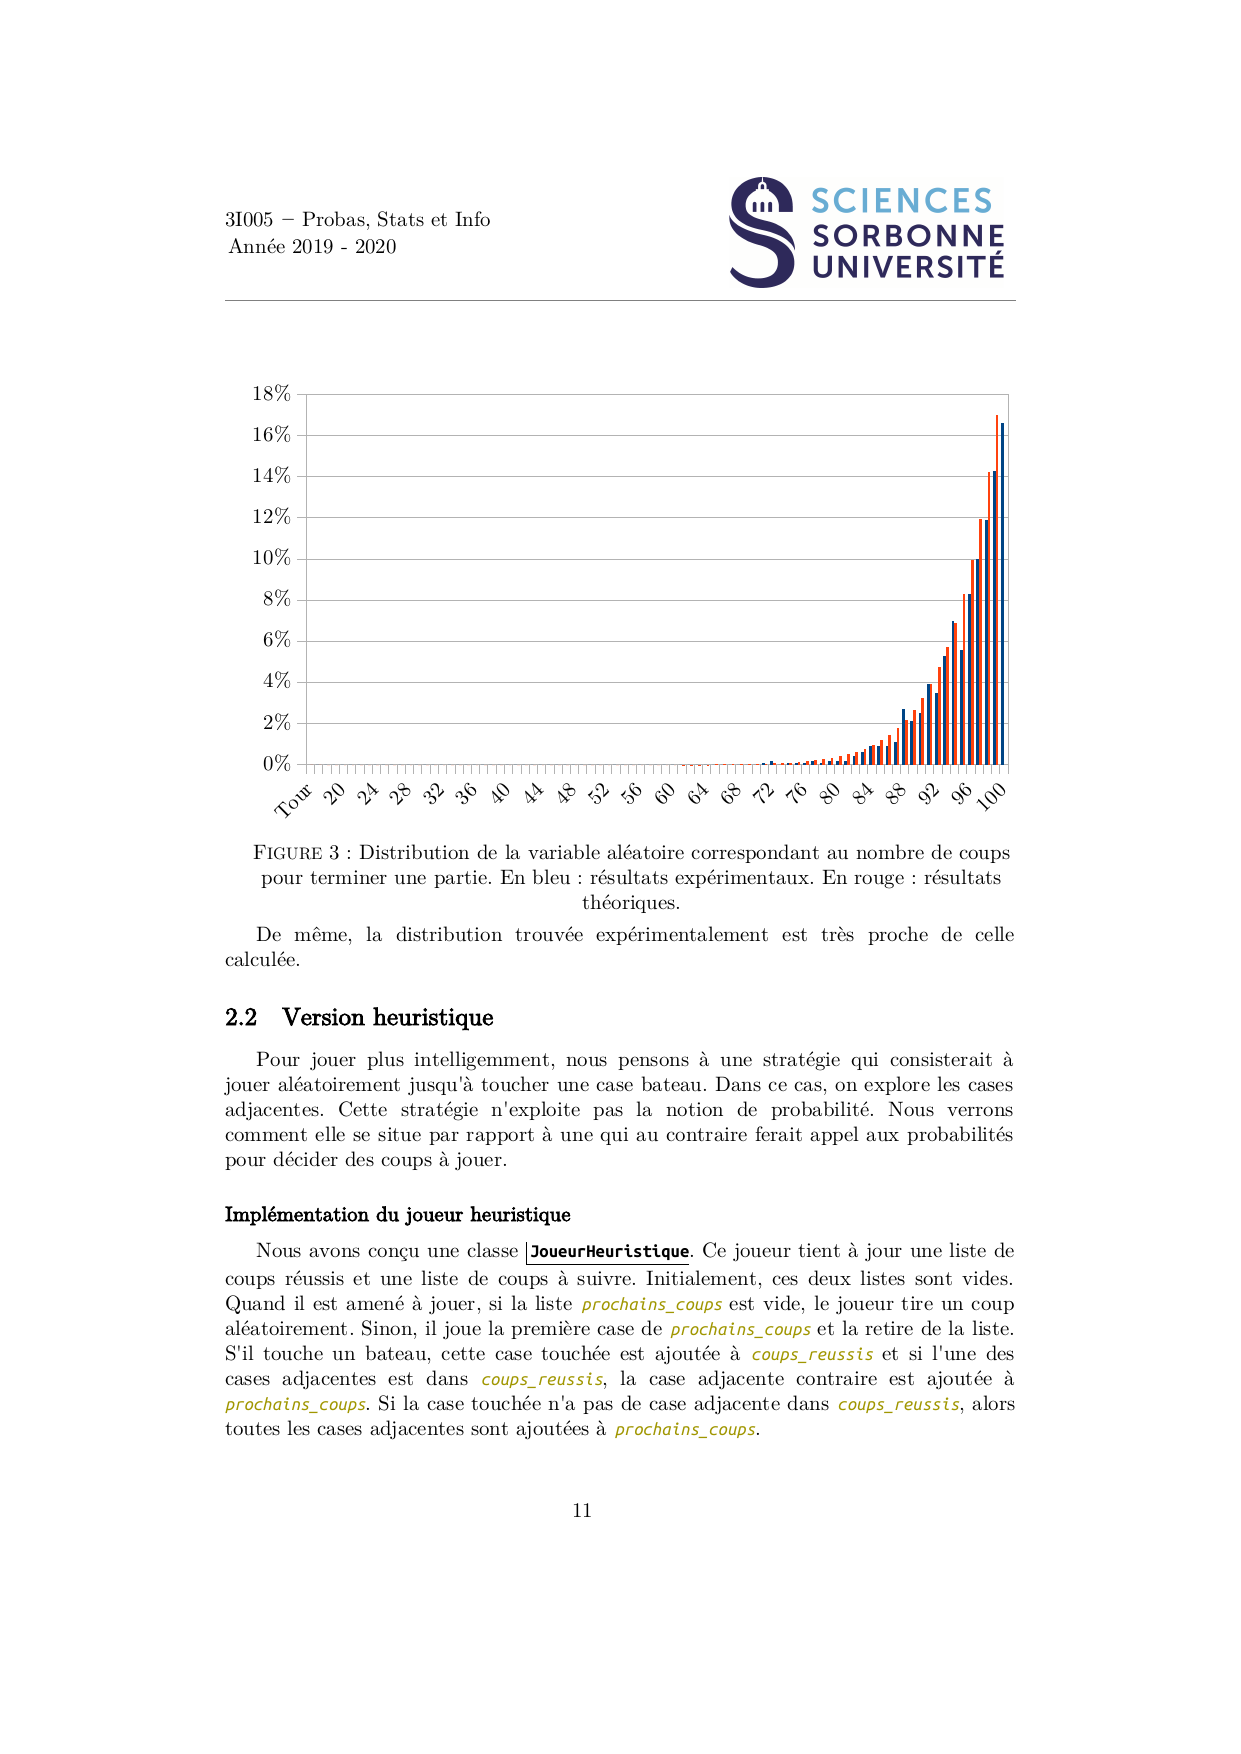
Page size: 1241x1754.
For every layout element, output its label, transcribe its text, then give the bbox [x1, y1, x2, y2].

text Pour jouer plus intelligemment, nous pensons à une stratégie qui consisterait à jouer aléatoirement jusqu'à toucher une case bateau. Dans ce cas, on explore les cases adjacentes. Cette stratégie n'exploite pas la notion de probabilité. Nous verrons comment elle se situe par rapport à une qui au contraire ferait appel aux probabilités pour décider des coups à jouer. [225, 1046, 1016, 1171]
picture [729, 177, 1004, 288]
text Nous avons conçu une classe JoueurHeuristique. Ce joueur tient à jour une liste de coups réussis et une liste de coups à suivre. Initialement, ces deux listes sont vides. Quand il est amené à jouer, si la liste prochains_coups est vide, le joueur tire un coup aléatoirement. Sinon, il joue la première case de prochains_coups et la retire de la liste. S'il touche un bateau, cette case touchée est ajoutée à coups_reussis et si l'une des cases adjacentes est dans coups_reussis, la case adjacente contraire est ajoutée à prochains_coups. Si la case touchée n'a pas de case adjacente dans coups_reussis, alors toutes les cases adjacentes sont ajoutées à prochains_coups. [225, 1237, 1016, 1439]
text Figure 3 : Distribution de la variable aléatoire correspondant au nombre de coups pour terminer une partie. En bleu : résultats expérimentaux. En rouge : résultats théoriques. [237, 834, 1027, 913]
subtitle Implémentation du joueur heuristique [225, 1200, 1016, 1225]
text De même, la distribution trouvée expérimentalement est très proche de celle calculée. [225, 920, 1016, 970]
subtitle Version heuristique [225, 1000, 1016, 1030]
